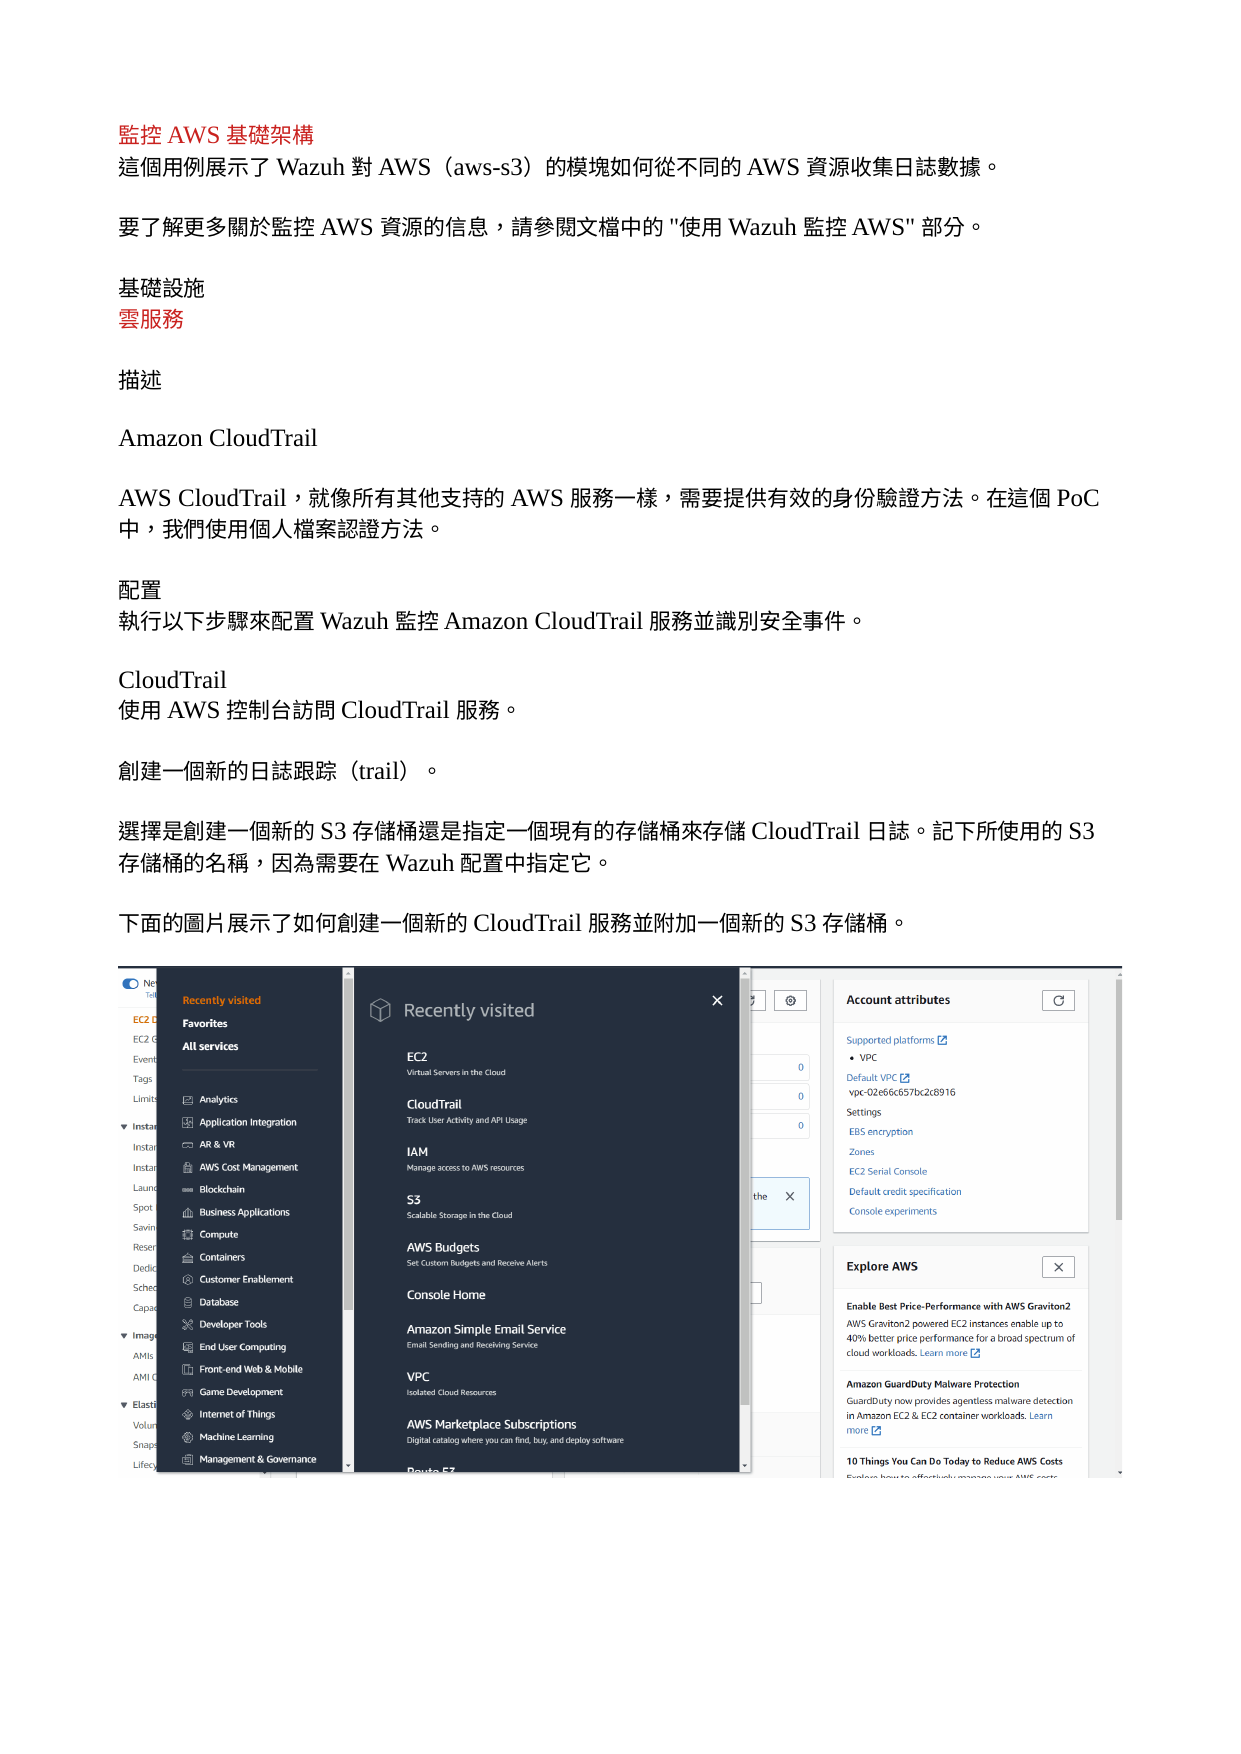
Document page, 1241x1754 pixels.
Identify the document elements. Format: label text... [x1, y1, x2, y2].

text 監控 AWS 基礎架構 [118, 118, 1122, 150]
text 創建一個新的日誌跟踪（trail）。 [118, 754, 1122, 786]
text 要了解更多關於監控 AWS 資源的信息，請參閱文檔中的 "使用 Wazuh 監控 AWS" 部分。 [118, 210, 1122, 242]
text 下面的圖片展示了如何創建一個新的 CloudTrail 服務並附加一個新的 S3 存儲桶。 [118, 906, 1122, 938]
text 執行以下步驟來配置 Wazuh 監控 Amazon CloudTrail 服務並識別安全事件。 [118, 604, 1122, 636]
text 選擇是創建一個新的 S3 存儲桶還是指定一個現有的存儲桶來存儲 CloudTrail 日誌。記下所使用的 S3 存儲桶的名稱，因為需要在 Wazuh 配置中指定它。 [118, 814, 1122, 878]
text AWS CloudTrail，就像所有其他支持的 AWS 服務一樣，需要提供有效的身份驗證方法。在這個 PoC 中，我們使用個人檔案認證方法。 [118, 481, 1122, 544]
text Amazon CloudTrail [118, 423, 1122, 452]
text 這個用例展示了 Wazuh 對 AWS（aws-s3）的模塊如何從不同的 AWS 資源收集日誌數據。 [118, 150, 1122, 181]
text 描述 [118, 363, 1122, 394]
picture [118, 966, 1123, 1478]
text 基礎設施 [118, 271, 1122, 302]
text 雲服務 [118, 302, 1122, 334]
text 使用 AWS 控制台訪問 CloudTrail 服務。 [118, 693, 1122, 725]
text CloudTrail [118, 665, 1122, 693]
text 配置 [118, 573, 1122, 604]
